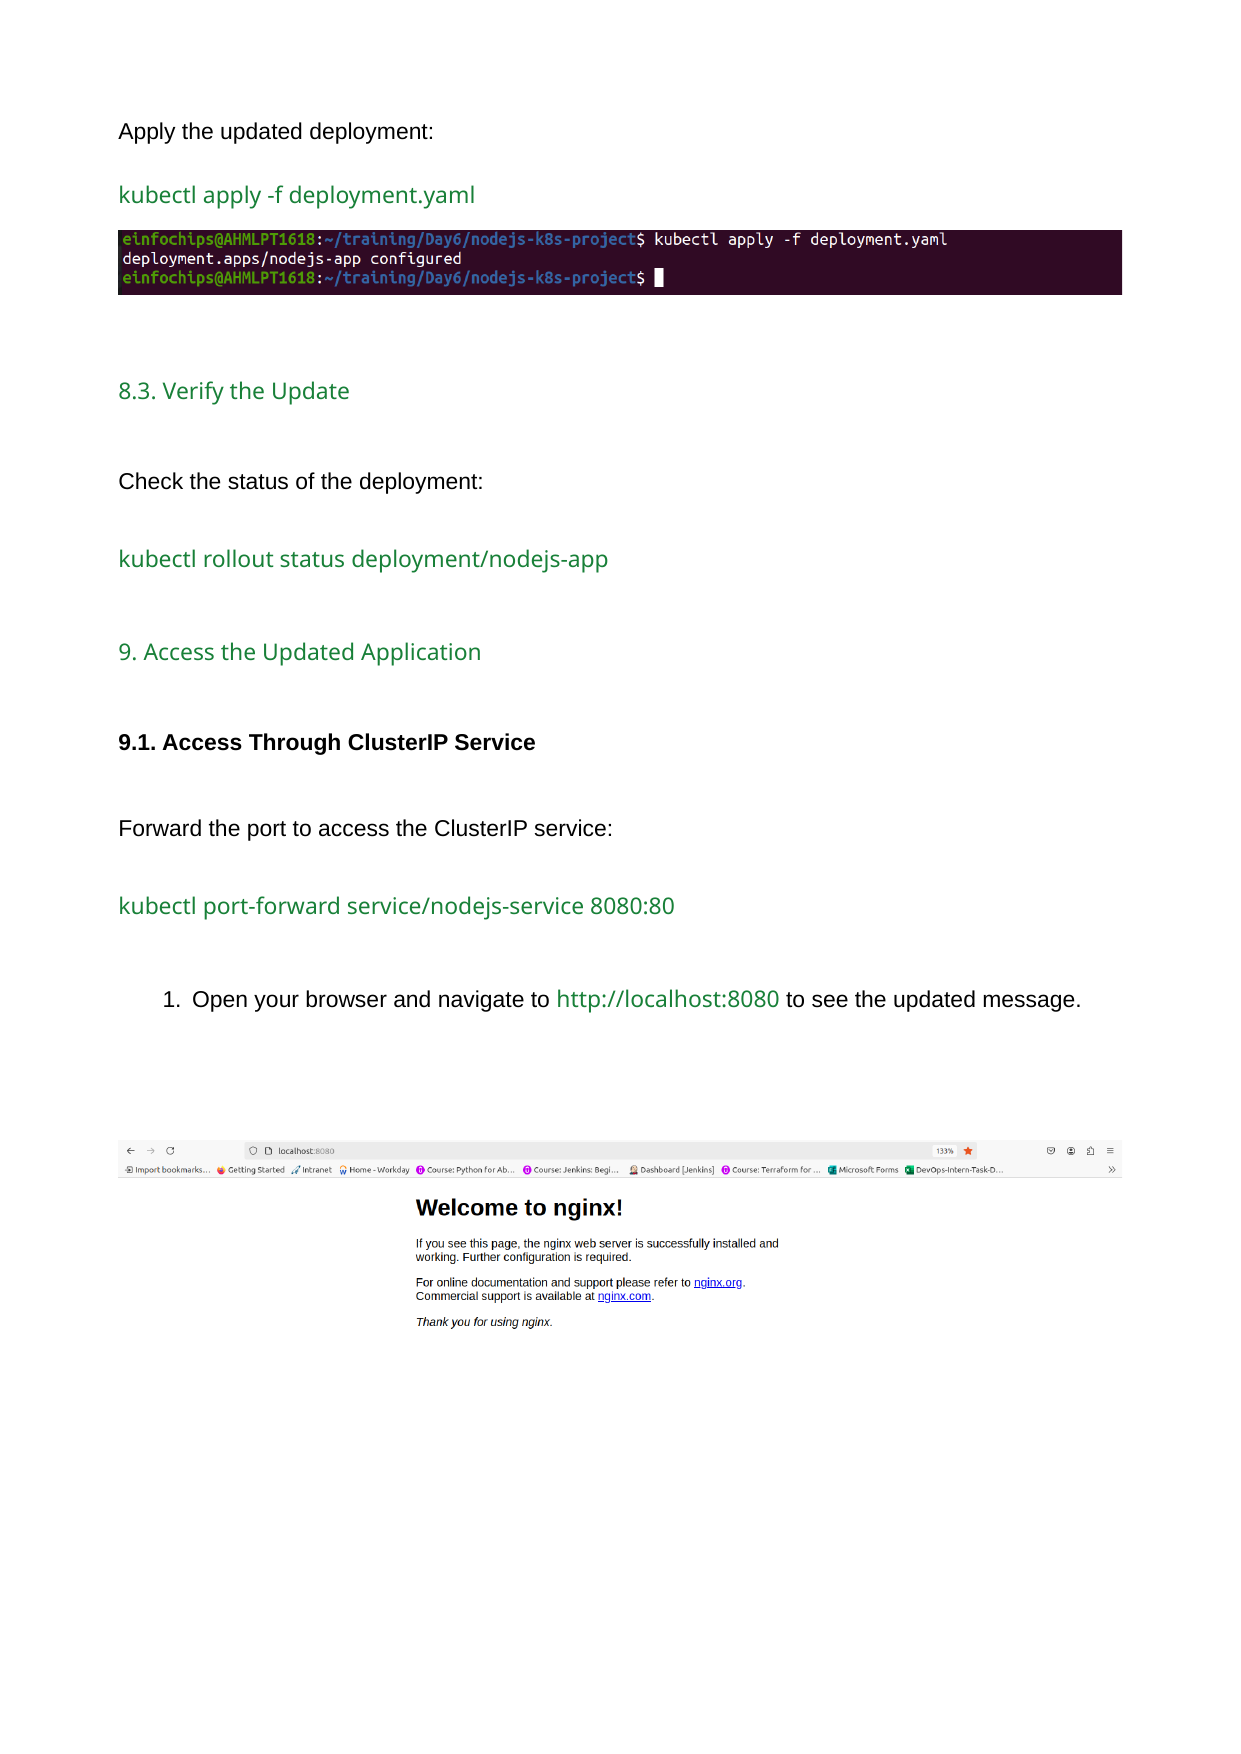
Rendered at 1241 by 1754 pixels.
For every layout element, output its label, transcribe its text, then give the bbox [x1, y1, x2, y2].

text 9.1. Access Through ClusterIP Service [118, 729, 1122, 755]
text Apply the updated deployment: kubectl apply -f deployment.yaml [118, 118, 1122, 211]
list Open your browser and navigate to http://localhost:8080 to see the updated message. [162, 983, 1122, 1014]
subtitle 9. Access the Updated Application [118, 636, 1122, 667]
picture [118, 230, 1123, 295]
text 8.3. Verify the Update [118, 375, 1122, 406]
text Check the status of the deployment: kubectl rollout status deployment/nodejs-app [118, 468, 1122, 574]
picture [118, 1140, 1123, 1556]
text Forward the port to access the ClusterIP service: kubectl port-forward service/nodejs-service 8080:80 [118, 815, 1122, 921]
